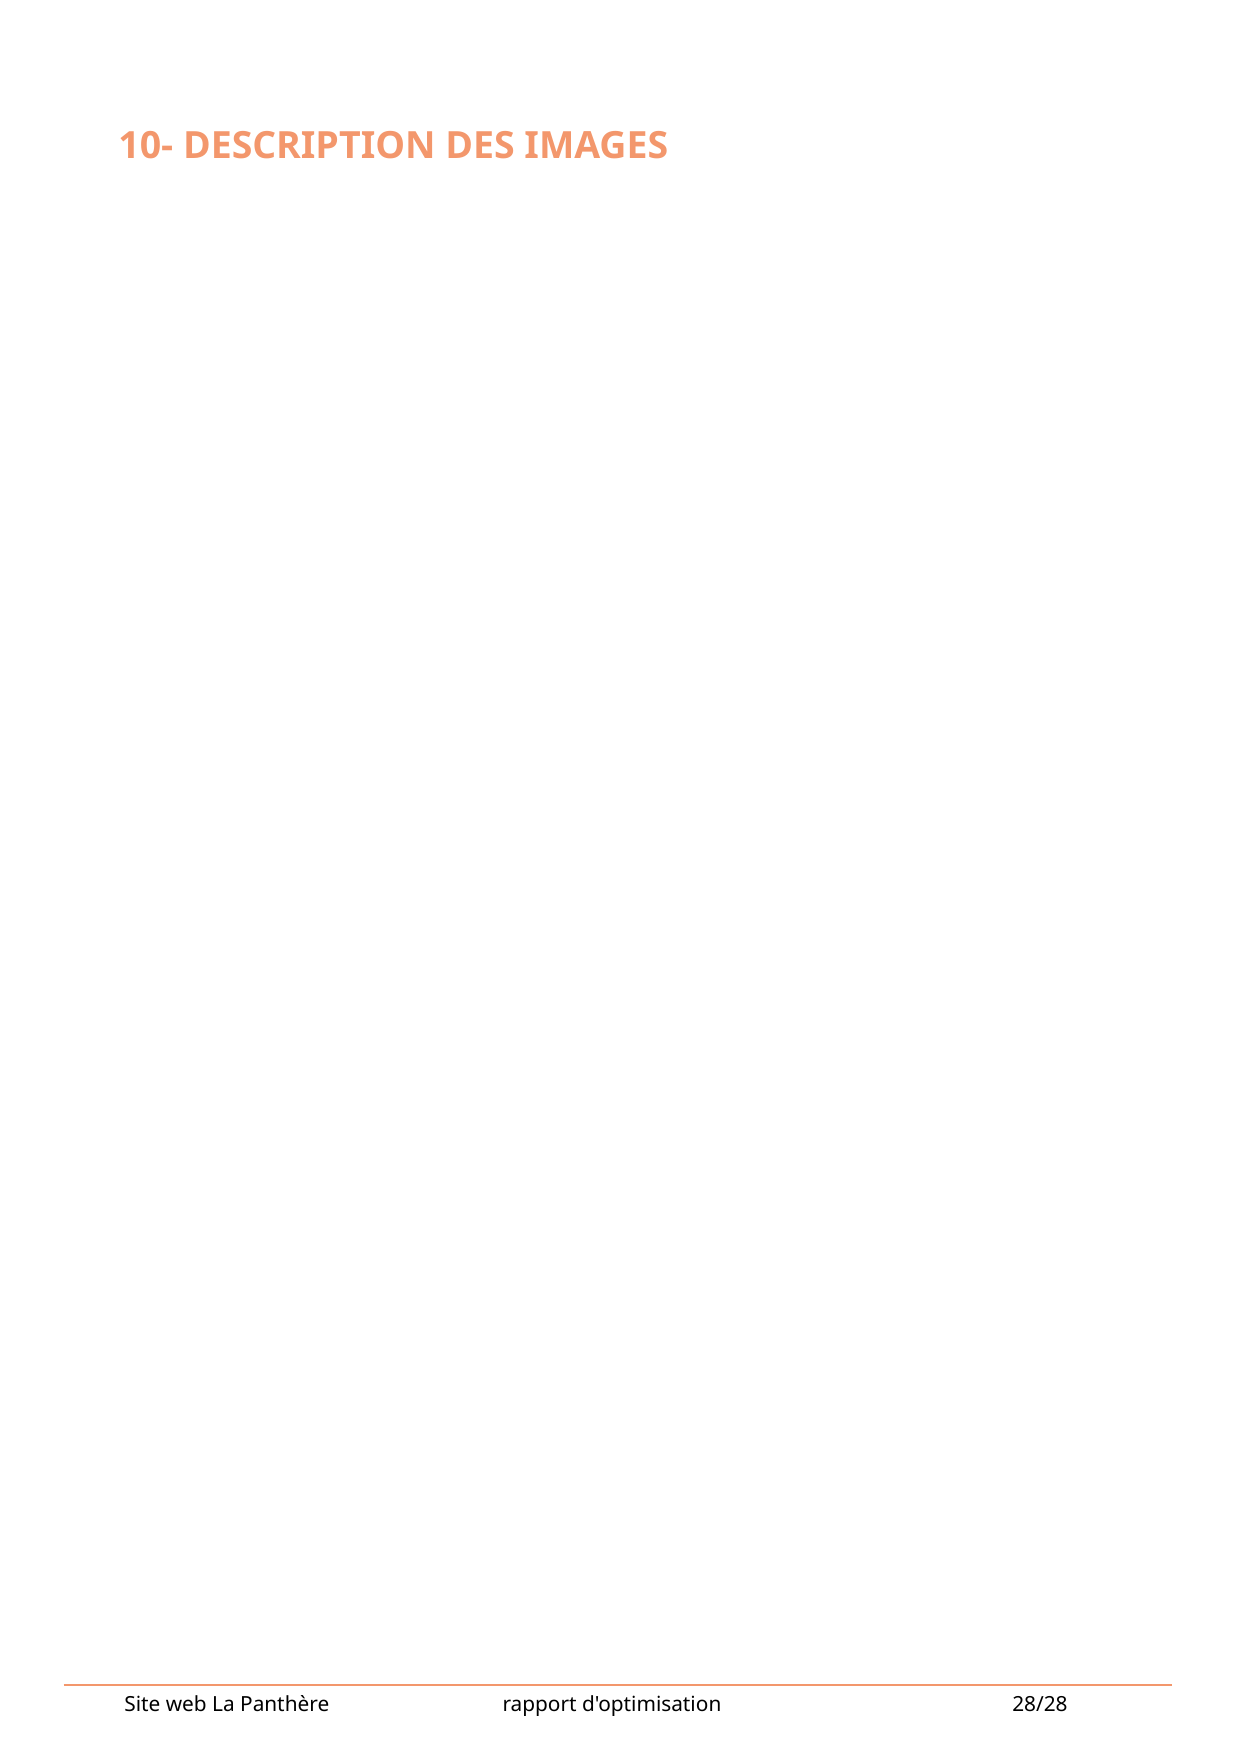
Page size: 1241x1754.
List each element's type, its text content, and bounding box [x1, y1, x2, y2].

text 10- DESCRIPTION DES IMAGES [118, 118, 1122, 169]
